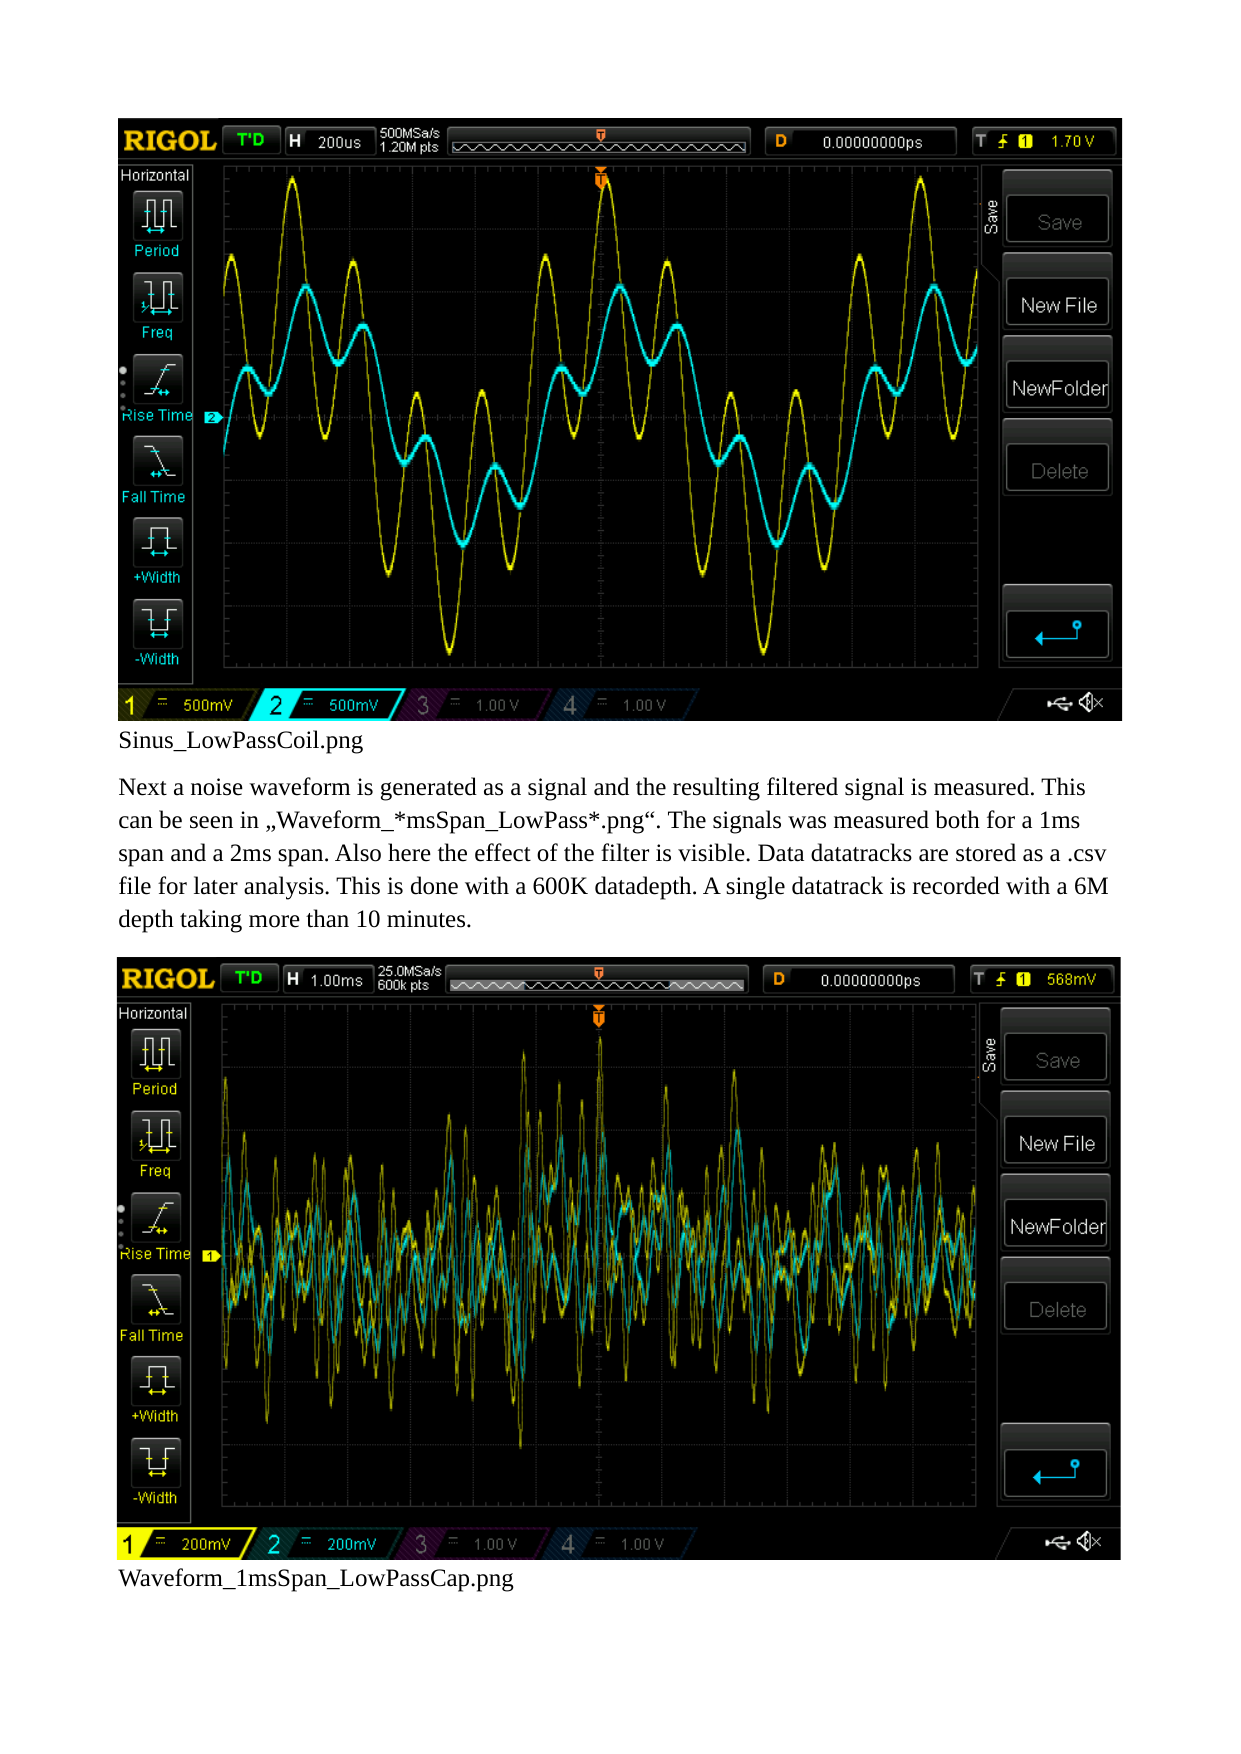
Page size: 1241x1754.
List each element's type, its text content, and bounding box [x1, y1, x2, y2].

text Next a noise waveform is generated as a signal and the resulting filtered signal is measured. This can be seen in „Waveform_*msSpan_LowPass*.png“. The signals was measured both for a 1ms span and a 2ms span. Also here the effect of the filter is visible. Data datatracks are stored as a .csv file for later analysis. This is done with a 600K datadepth. A single datatrack is recorded with a 6M depth taking more than 10 minutes. [118, 772, 1122, 933]
text Waveform_1msSpan_LowPassCap.png [118, 952, 1122, 1592]
text Sinus_LowPassCoil.png [118, 721, 1122, 753]
